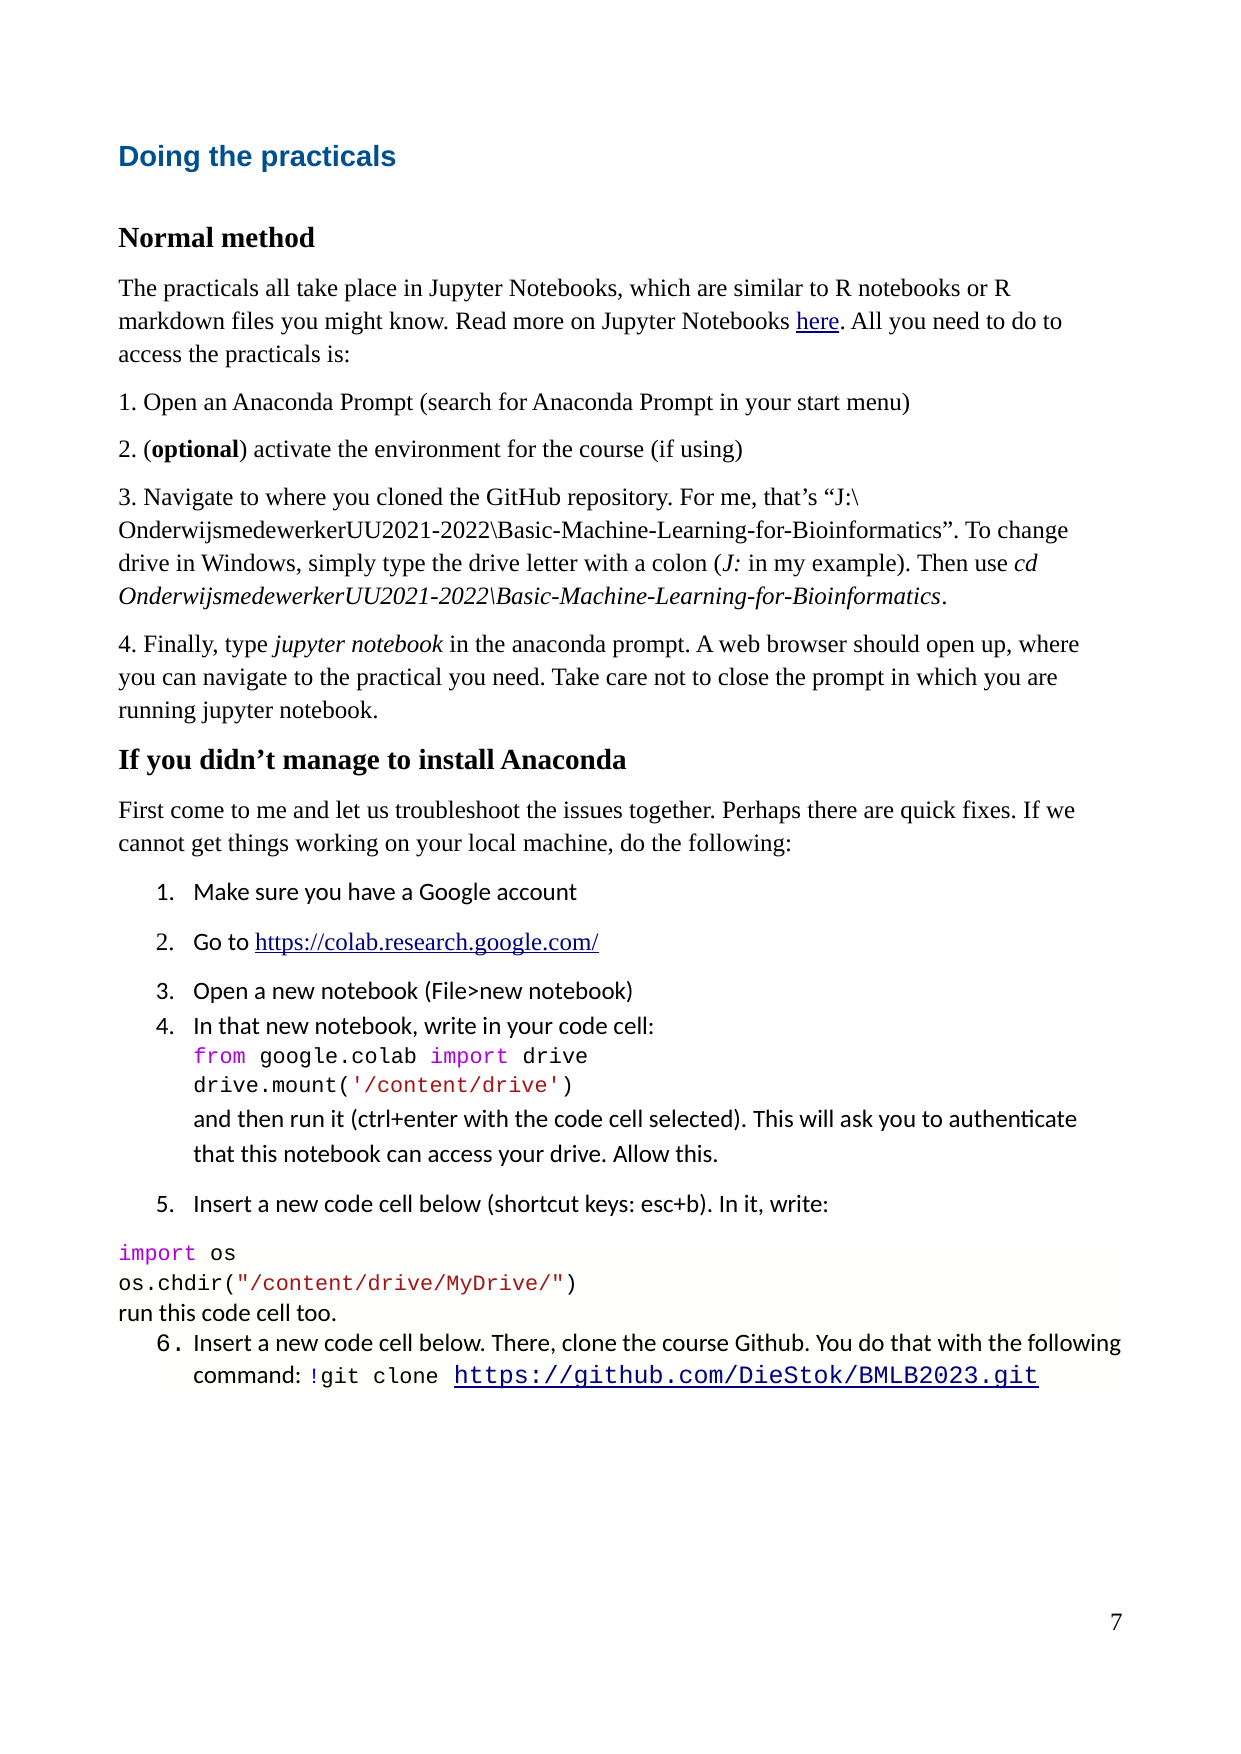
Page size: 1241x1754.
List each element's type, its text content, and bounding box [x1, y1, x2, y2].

subtitle 3. Navigate to where you cloned the GitHub repository. For me, that’s “J:\OnderwijsmedewerkerUU2021-2022\Basic-Machine-Learning-for-Bioinformatics”. To change drive in Windows, simply type the drive letter with a colon (J: in my example). Then use cd OnderwijsmedewerkerUU2021-2022\Basic-Machine-Learning-for-Bioinformatics. [118, 482, 1122, 610]
subtitle 4. Finally, type jupyter notebook in the anaconda prompt. A web browser should open up, where you can navigate to the practical you need. Take care not to close the prompt in which you are running jupyter notebook. [118, 629, 1122, 723]
subtitle First come to me and let us troubleshoot the issues together. Perhaps there are quick fixes. If we cannot get things working on your local machine, do the following: [118, 796, 1122, 857]
subtitle 1. Open an Anaconda Prompt (search for Anaconda Prompt in your start menu) [118, 387, 1122, 416]
list import os os.chdir("/content/drive/MyDrive/") run this code cell too. [118, 1238, 1122, 1328]
subtitle The practicals all take place in Jupyter Notebooks, which are similar to R notebooks or R markdown files you might know. Read more on Jupyter Notebooks here. All you need to do to access the practicals is: [118, 273, 1122, 368]
subtitle Go to https://colab.research.google.com/ [156, 926, 1122, 956]
subtitle Normal method [118, 220, 1122, 254]
subtitle 2. (optional) activate the environment for the course (if using) [118, 434, 1122, 463]
list Insert a new code cell below (shortcut keys: esc+b). In it, write: [156, 1188, 1122, 1219]
list Open a new notebook (File>new notebook) [156, 975, 1122, 1006]
subtitle Make sure you have a Google account [156, 876, 1122, 907]
list In that new notebook, write in your code cell: from google.colab import drive drive.mount('/content/drive') and then run it (ctrl+enter with the code cell selected). This will ask you to authenticate that this notebook can access your drive. Allow this. [156, 1010, 1122, 1169]
subtitle If you didn’t manage to install Anaconda [118, 742, 1122, 776]
subtitle Doing the practicals [118, 139, 1122, 172]
list Insert a new code cell below. There, clone the course Github. You do that with the following command: !git clone https://github.com/DieStok/BMLB2023.git [156, 1328, 1122, 1391]
